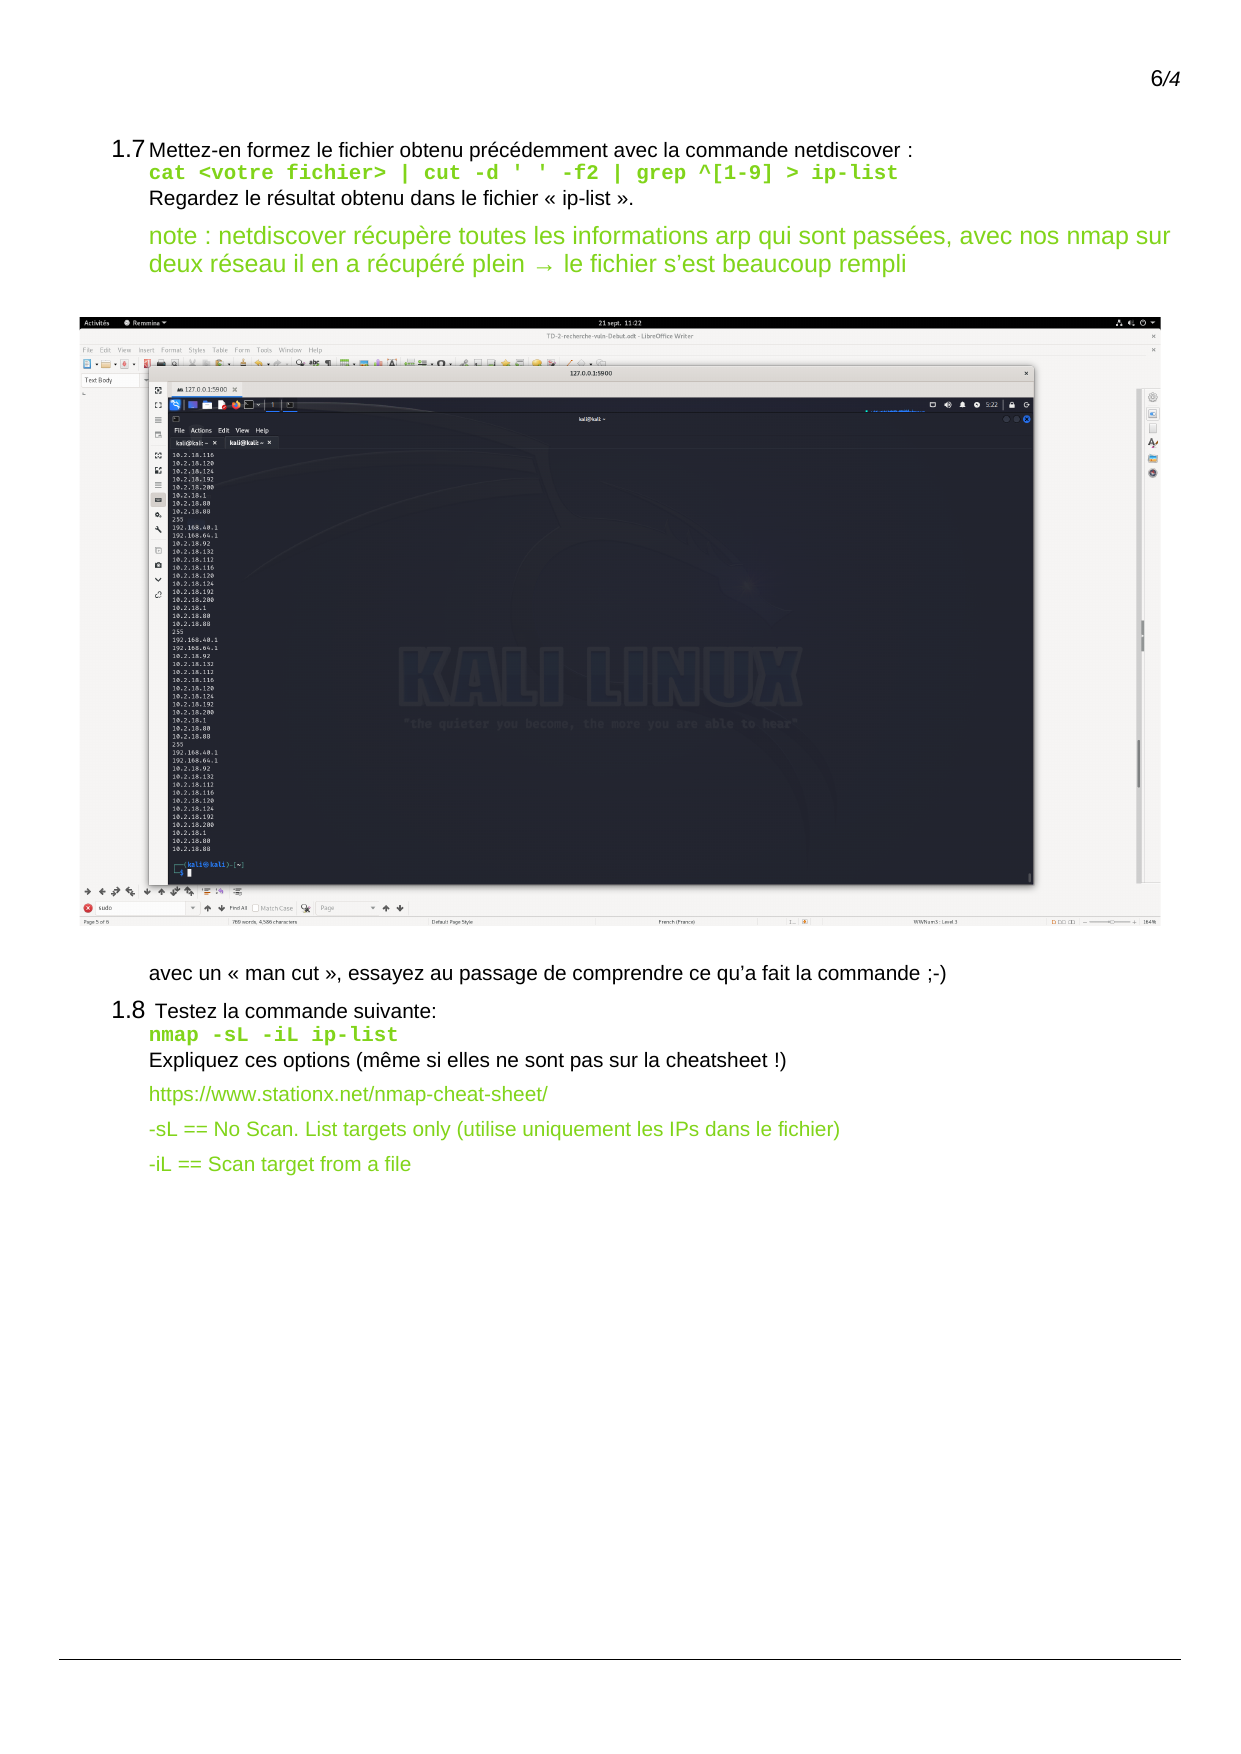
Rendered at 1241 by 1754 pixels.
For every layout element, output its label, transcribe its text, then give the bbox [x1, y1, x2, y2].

list avec un « man cut », essayez au passage de comprendre ce qu’a fait la commande ;-) [111, 328, 1192, 984]
list note : netdiscover récupère toutes les informations arp qui sont passées, avec nos nmap sur deux réseau il en a récupéré plein → le fichier s’est beaucoup rempli [111, 221, 1192, 278]
list -sL == No Scan. List targets only (utilise uniquement les IPs dans le fichier) [111, 1117, 1192, 1141]
picture [79, 317, 1161, 926]
list -iL == Scan target from a file [111, 1152, 1192, 1176]
list Testez la commande suivante: nmap -sL -iL ip-list Expliquez ces options (même si elles ne sont pas sur la cheatsheet !) [111, 995, 1192, 1071]
list Mettez-en formez le fichier obtenu précédemment avec la commande netdiscover : cat <votre fichier> | cut -d ' ' -f2 | grep ^[1-9] > ip-list Regardez le résultat obtenu dans le fichier « ip-list ». [111, 134, 1192, 210]
list https://www.stationx.net/nmap-cheat-sheet/ [111, 1082, 1192, 1106]
